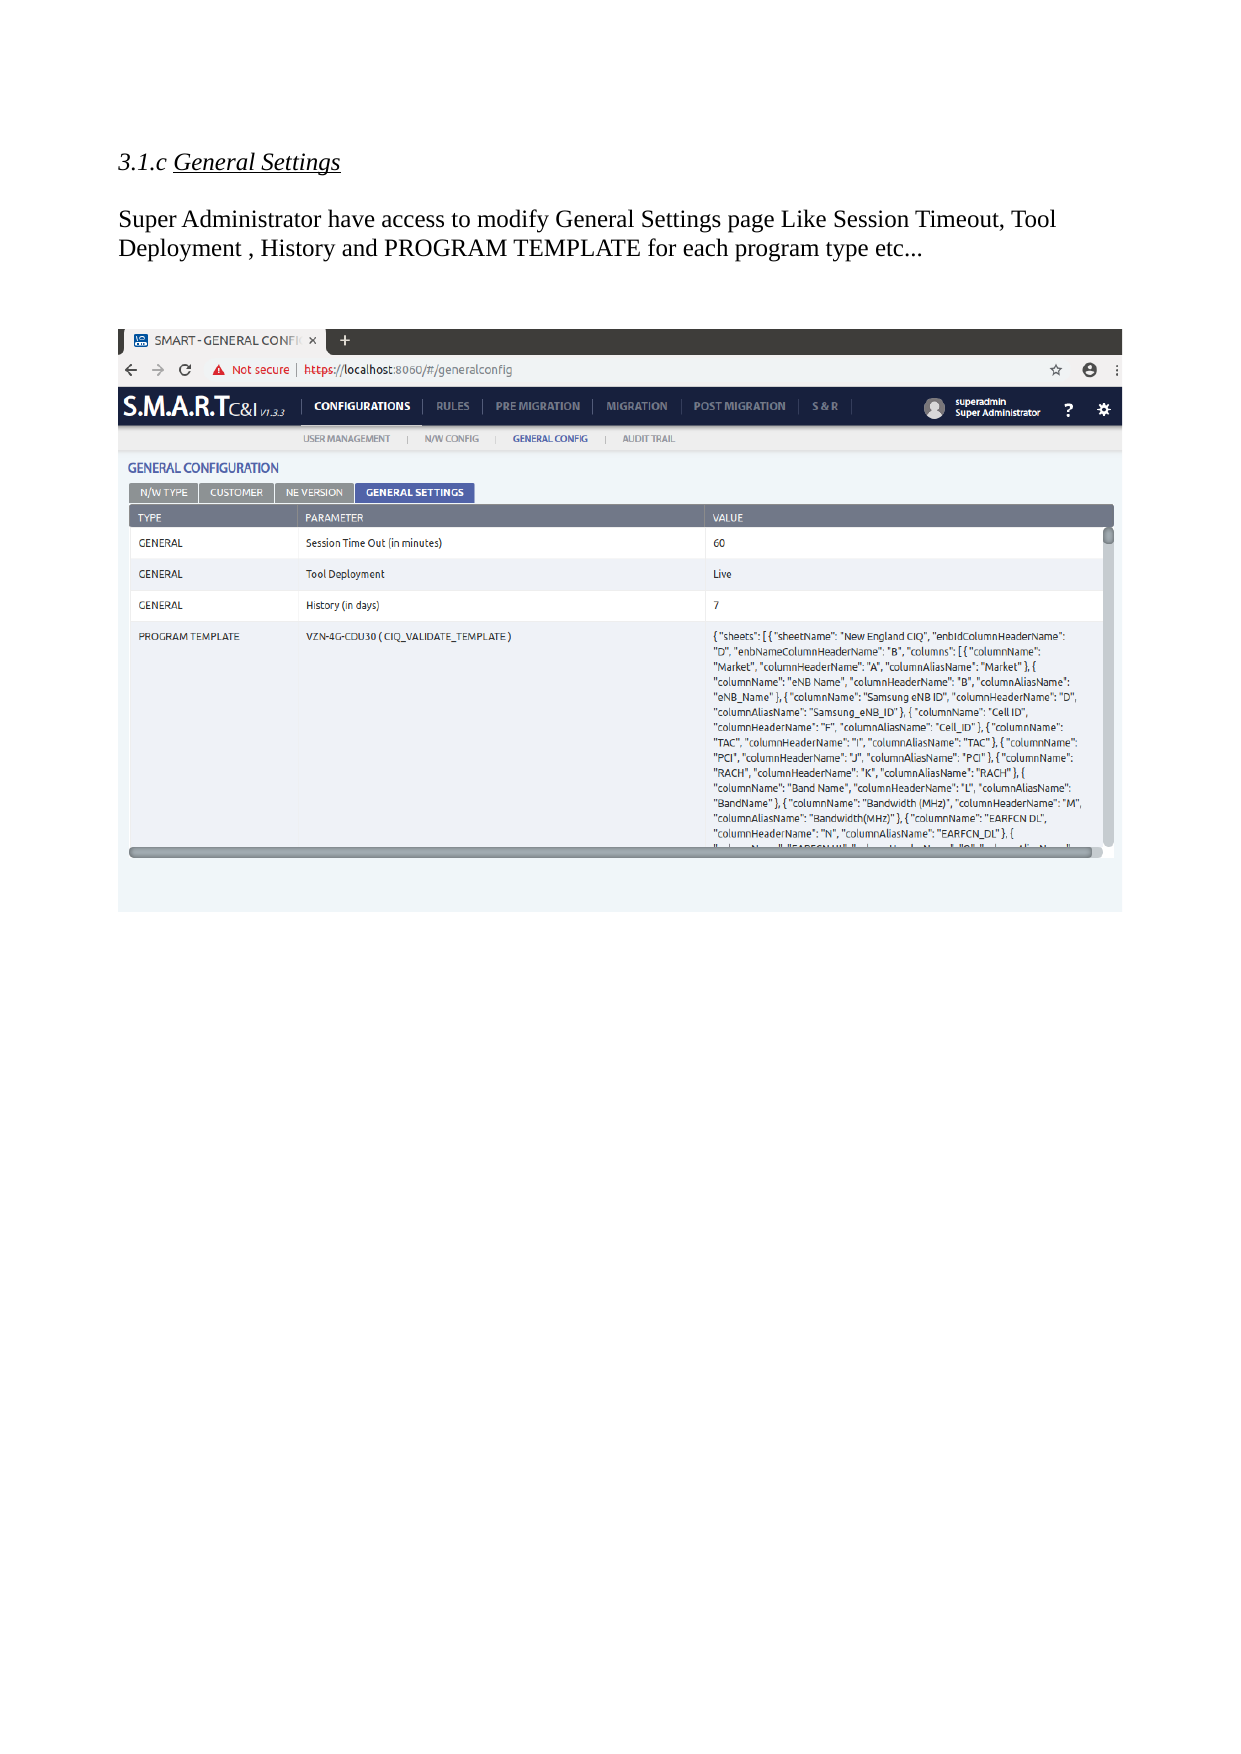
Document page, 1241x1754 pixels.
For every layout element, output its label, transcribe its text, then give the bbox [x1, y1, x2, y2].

text 3.1.c General Settings [118, 147, 1122, 176]
text Super Administrator have access to modify General Settings page Like Session Timeout, Tool Deployment , History and PROGRAM TEMPLATE for each program type etc... [118, 204, 1122, 262]
picture [118, 329, 1123, 912]
